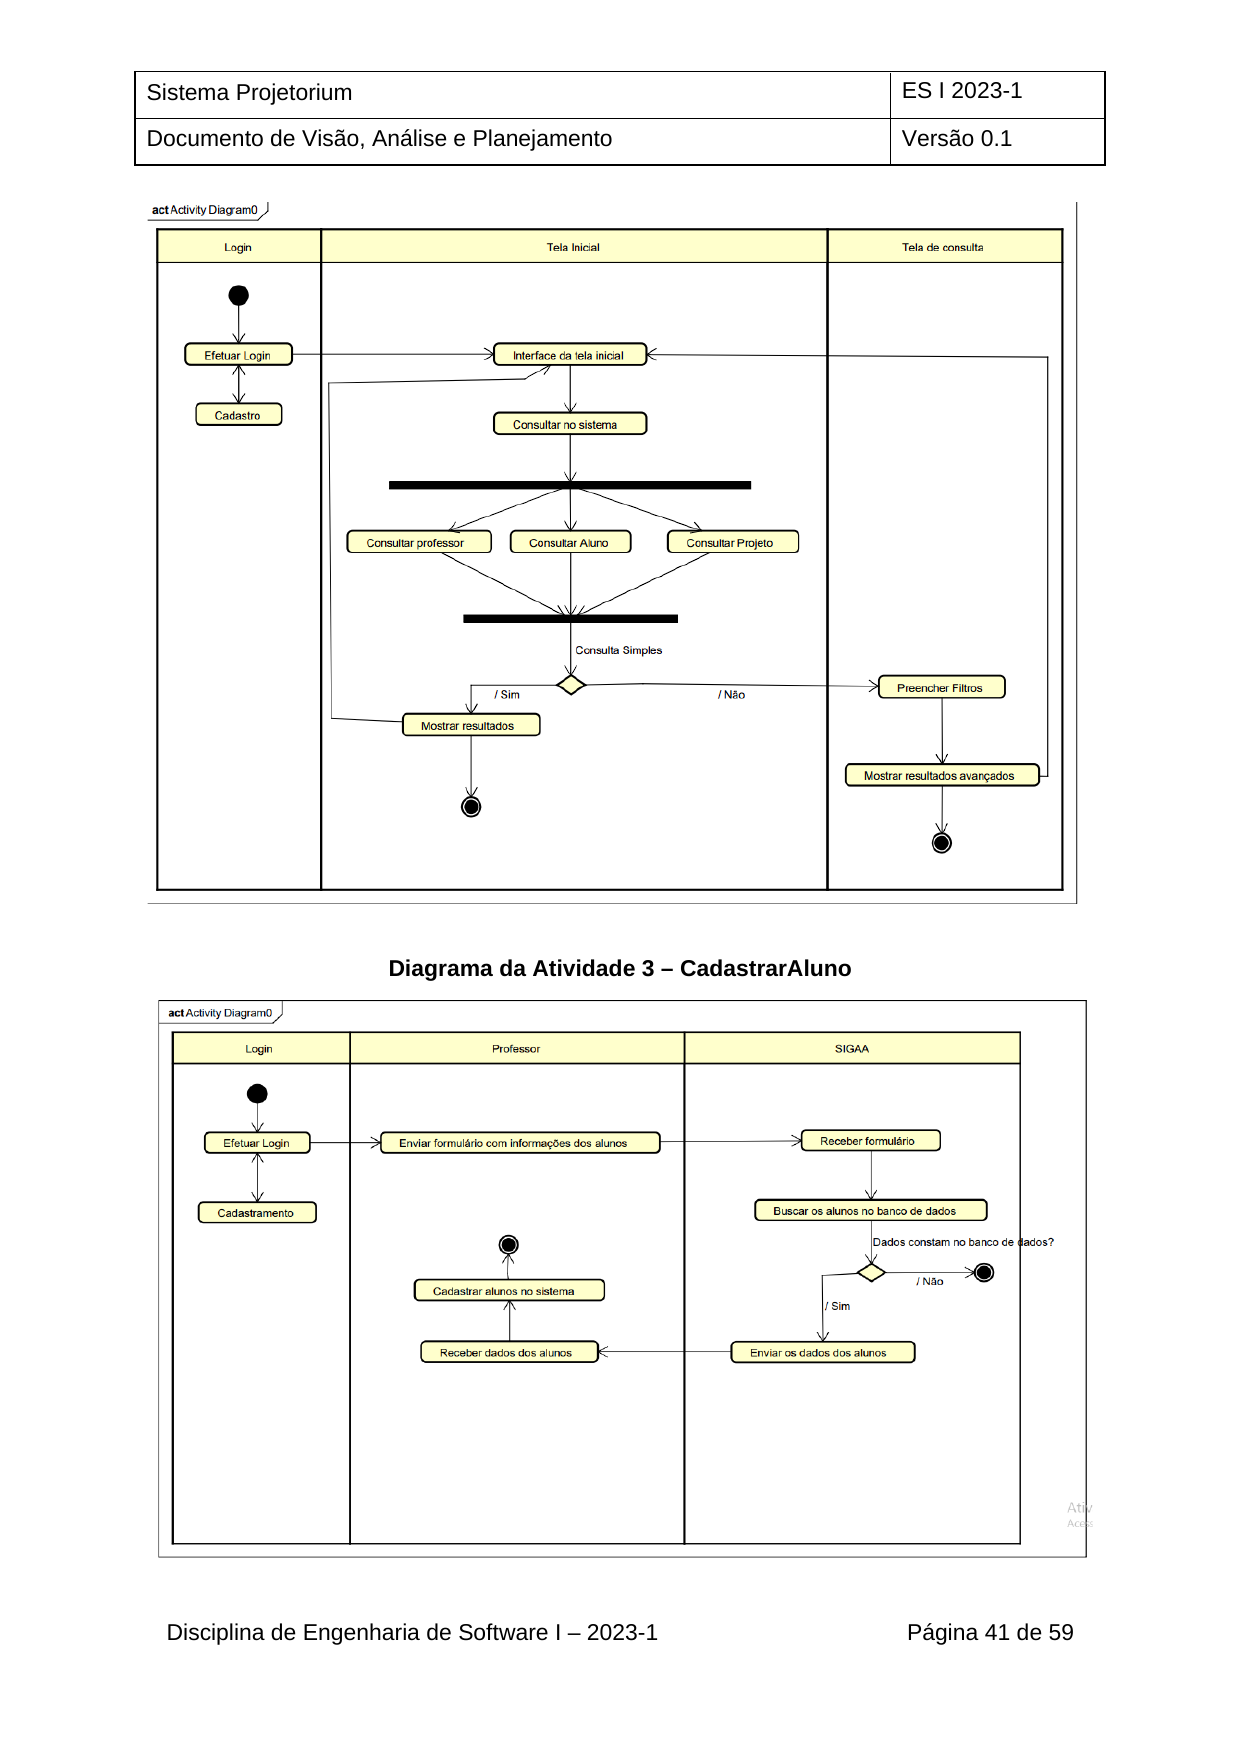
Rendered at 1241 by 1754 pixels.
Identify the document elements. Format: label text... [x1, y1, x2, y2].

picture [147, 1000, 1093, 1560]
picture [147, 202, 1093, 916]
text Diagrama da Atividade 3 – CadastrarAluno [148, 955, 1092, 981]
